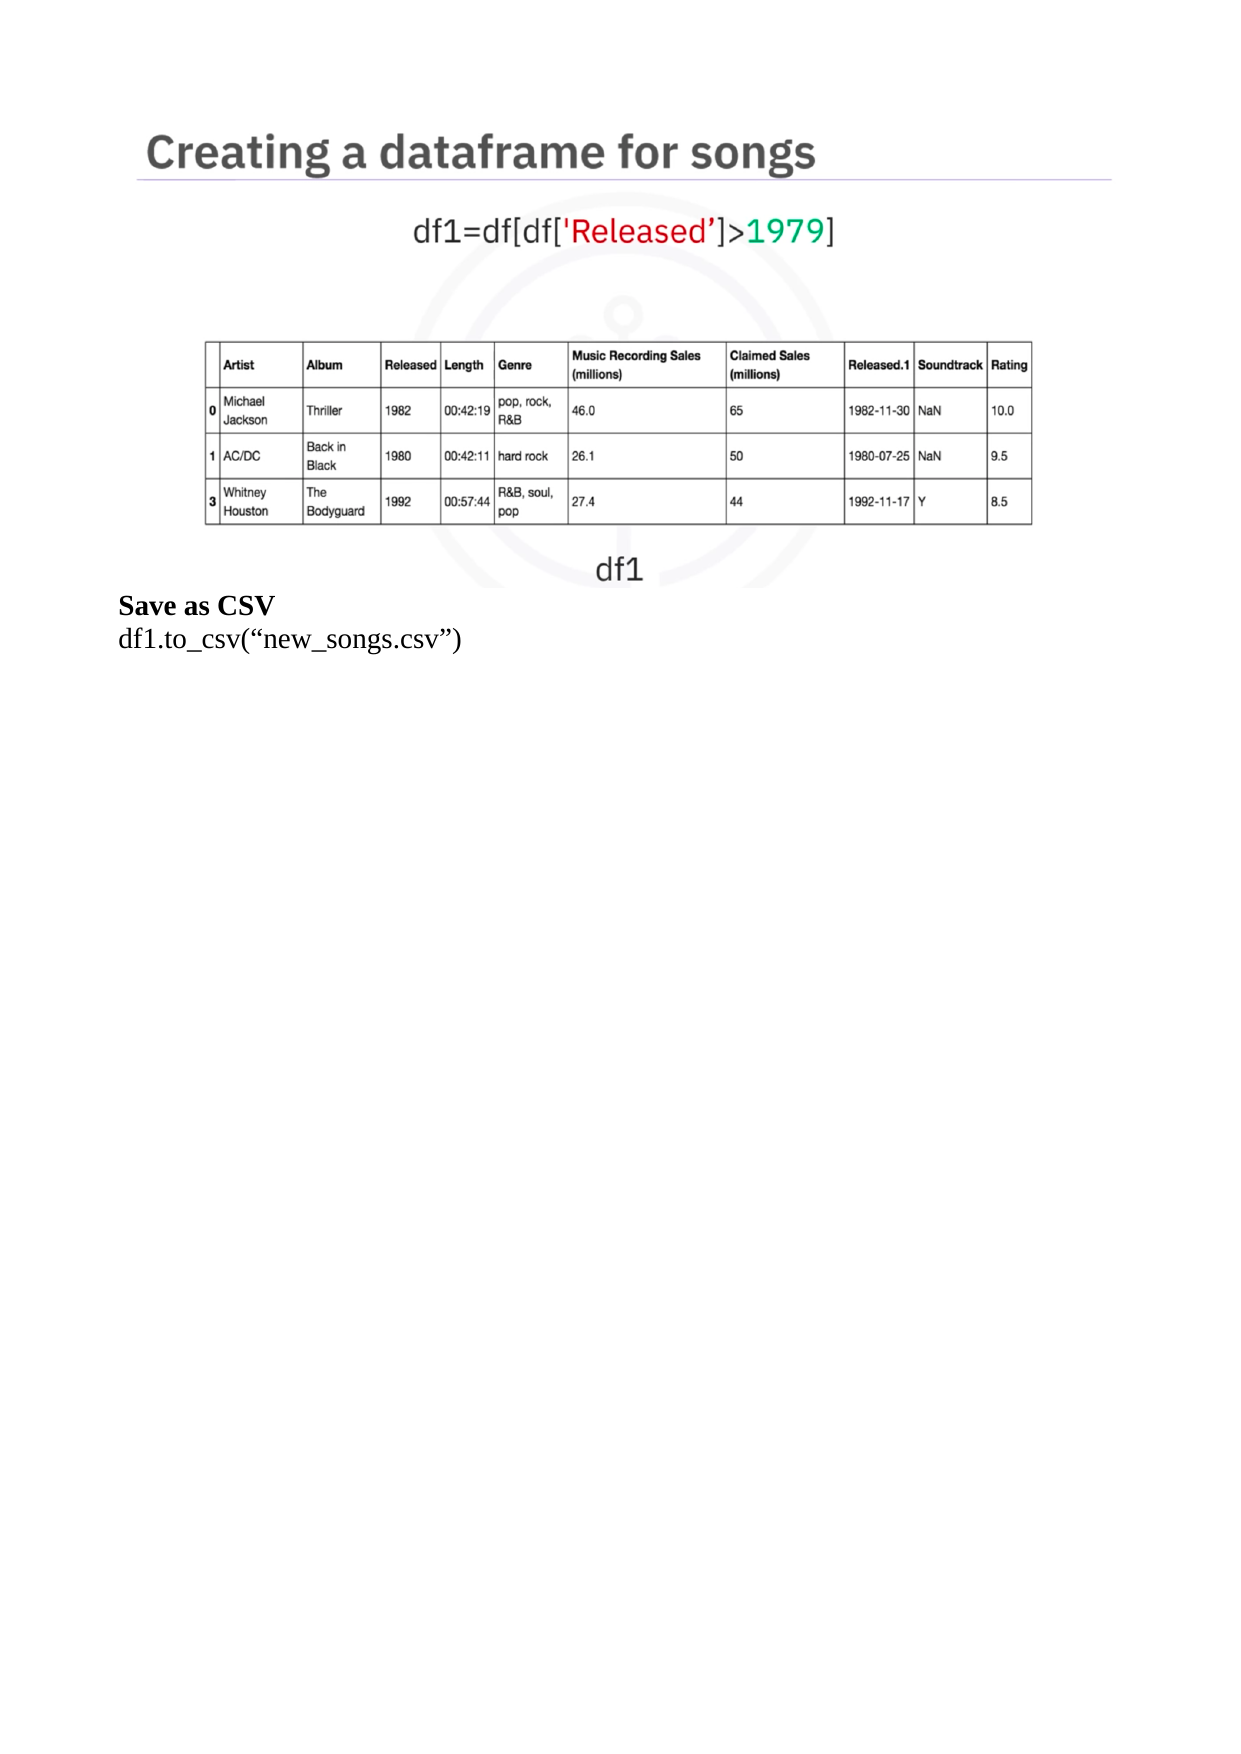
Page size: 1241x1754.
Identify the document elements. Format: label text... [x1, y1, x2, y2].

text Save as CSV [118, 588, 1122, 622]
picture [118, 118, 1123, 588]
text df1.to_csv(“new_songs.csv”) [118, 622, 1122, 655]
